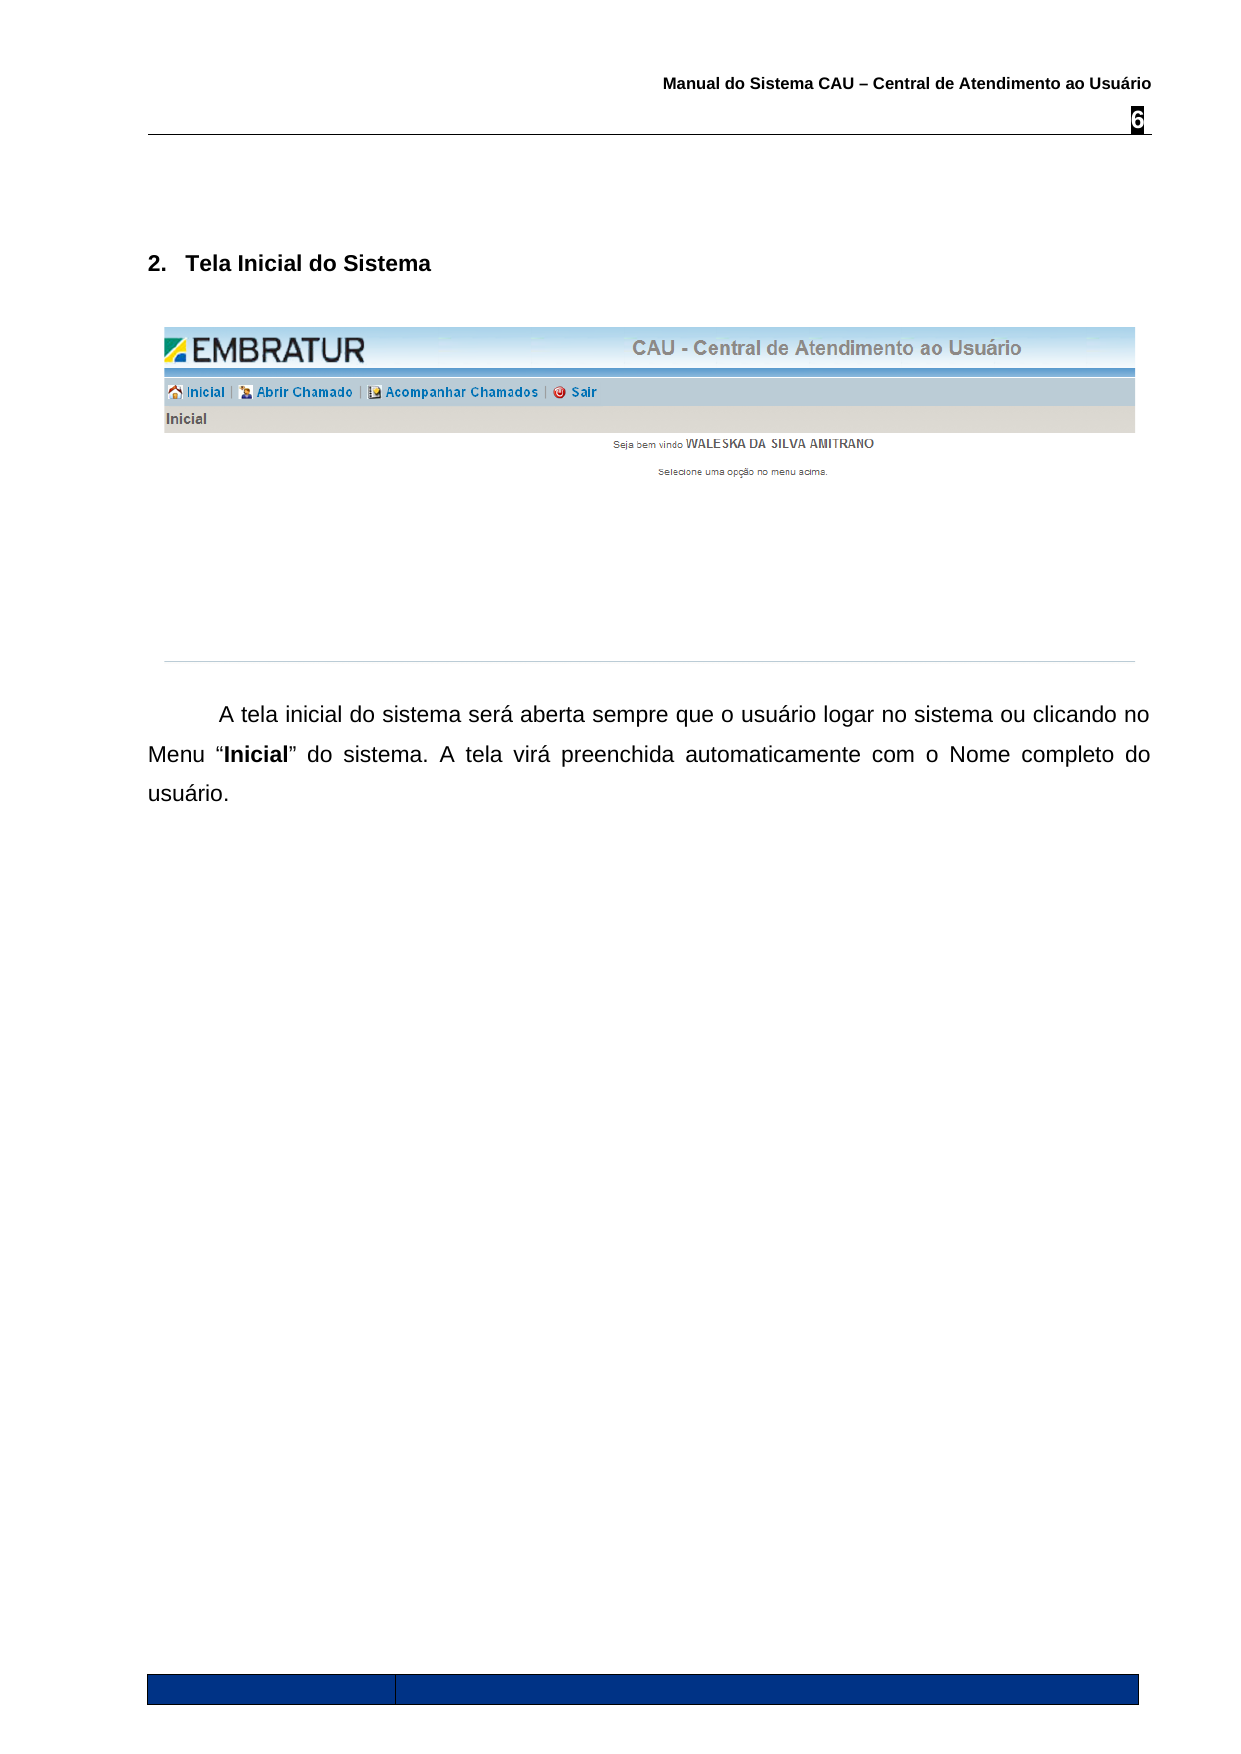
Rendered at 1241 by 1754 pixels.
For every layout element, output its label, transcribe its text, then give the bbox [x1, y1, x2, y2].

subtitle Tela Inicial do Sistema [148, 250, 1152, 277]
text A tela inicial do sistema será aberta sempre que o usuário logar no sistema ou clicando no Menu “Inicial” do sistema. A tela virá preenchida automaticamente com o Nome completo do usuário. [148, 701, 1152, 806]
picture [164, 327, 1135, 664]
